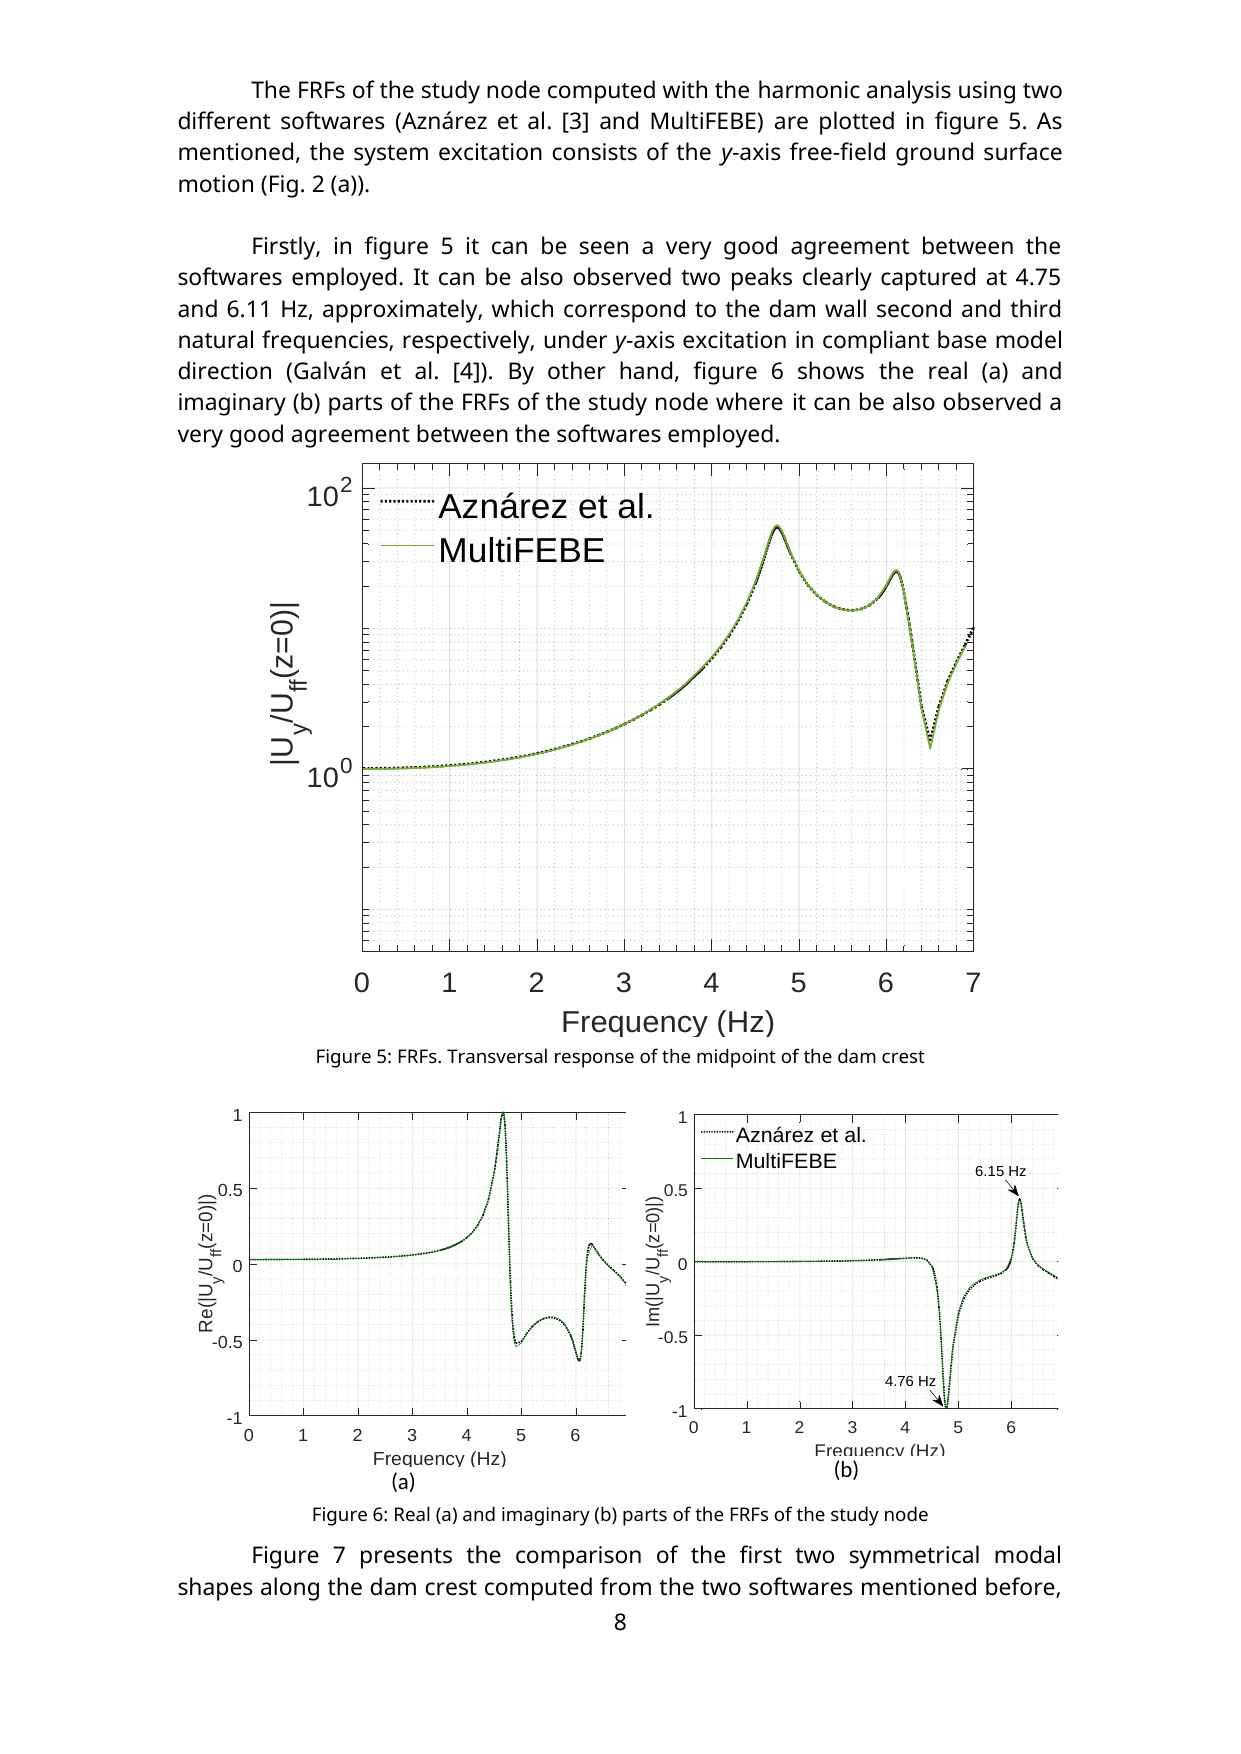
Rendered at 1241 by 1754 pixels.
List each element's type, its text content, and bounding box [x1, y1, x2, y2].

table_header (a) [177, 1107, 629, 1495]
text Figure 7 presents the comparison of the first two symmetrical modal shapes along the dam crest computed from the two softwares mentioned before, [177, 1539, 1063, 1602]
text The FRFs of the study node computed with the harmonic analysis using two different softwares (Aznárez et al. [3] and MultiFEBE) are plotted in figure 5. As mentioned, the system excitation consists of the y-axis free-field ground surface motion (Fig. 2 (a)). [177, 74, 1063, 199]
table_header [611, 1018, 619, 1030]
table_cell Figure 6: Real (a) and imaginary (b) parts of the FRFs of the study node [177, 1495, 1063, 1539]
table_header [177, 449, 1063, 1037]
table_cell Figure 5: FRFs. Transversal response of the midpoint of the dam crest [177, 1037, 1063, 1081]
text Firstly, in figure 5 it can be seen a very good agreement between the softwares employed. It can be also observed two peaks clearly captured at 4.75 and 6.11 Hz, approximately, which correspond to the dam wall second and third natural frequencies, respectively, under y-axis excitation in compliant base model direction (Galván et al. [4]). By other hand, figure 6 shows the real (a) and imaginary (b) parts of the FRFs of the study node where it can be also observed a very good agreement between the softwares employed. [177, 230, 1063, 449]
table_header (b) [629, 1107, 1063, 1495]
